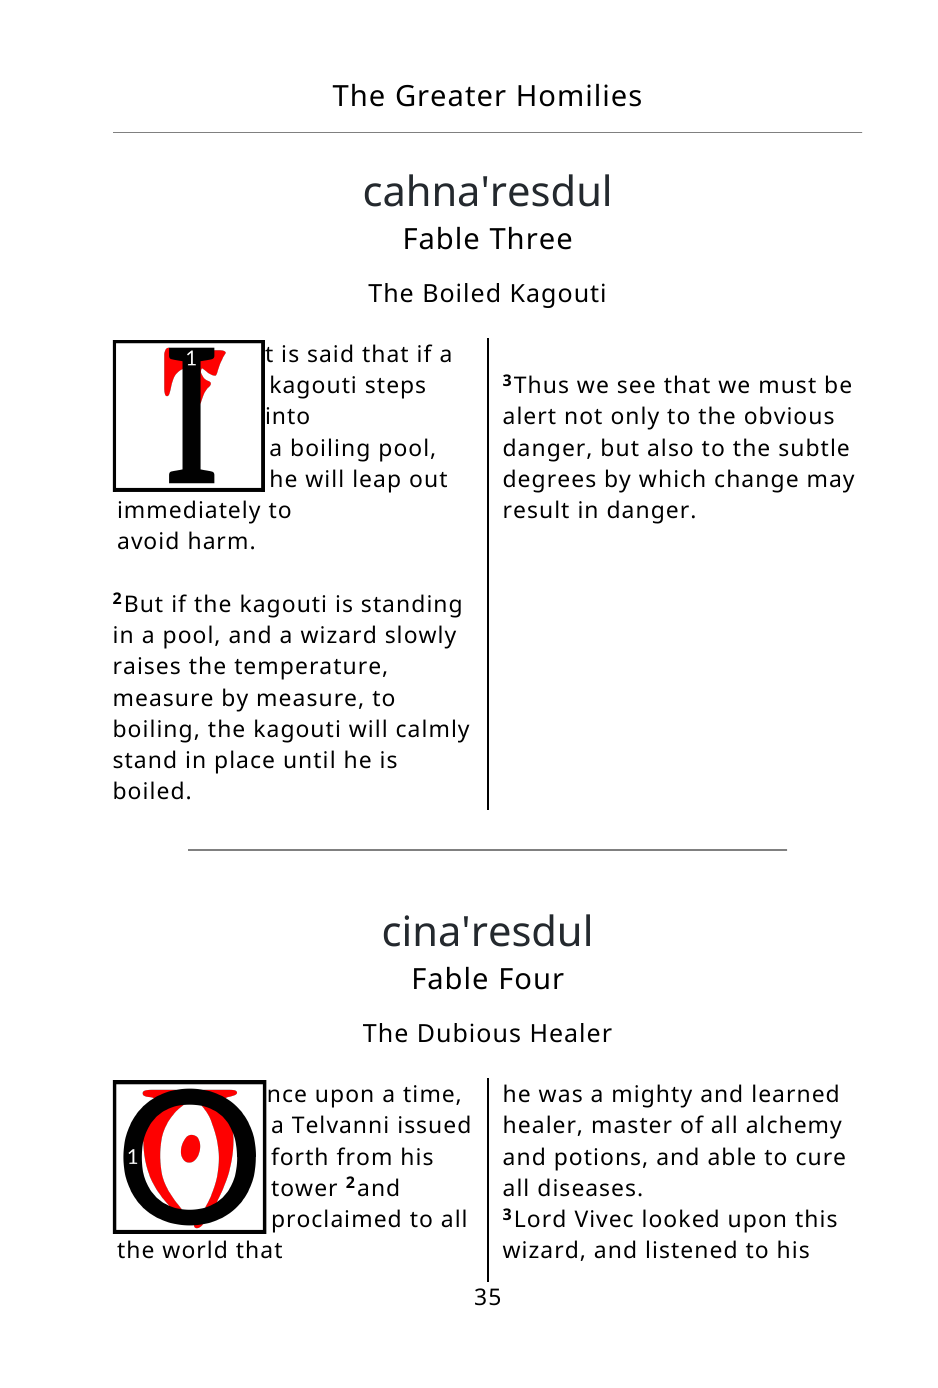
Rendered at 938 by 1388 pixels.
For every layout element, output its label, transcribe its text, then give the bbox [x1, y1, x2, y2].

text 2But if the kagouti is standing in a pool, and a wizard slowly raises the temperature, measure by measure, to boiling, the kagouti will calmly stand in place until he is boiled. [112, 588, 472, 806]
text The Greater Homilies [112, 75, 862, 115]
subtitle cahna'resdul [112, 162, 862, 218]
text Fable Three [112, 218, 862, 258]
text t is said that if a [112, 338, 472, 369]
text The Dubious Healer [112, 1015, 862, 1049]
text immediately to [112, 494, 472, 525]
picture [112, 1080, 267, 1234]
text tower 2and [267, 1172, 472, 1203]
text Fable Four [112, 959, 862, 998]
text he will leap out [112, 463, 472, 494]
text proclaimed to all [267, 1203, 472, 1234]
text 3Lord Vivec looked upon this wizard, and listened to his [502, 1203, 862, 1265]
text he was a mighty and learned healer, master of all alchemy and potions, and able to cure all diseases. [502, 1078, 862, 1203]
text a boiling pool, [265, 431, 472, 463]
subtitle cina'resdul [112, 902, 862, 959]
text nce upon a time, [112, 1078, 472, 1109]
text forth from his [267, 1140, 472, 1172]
text avoid harm. [112, 525, 472, 556]
text the world that [112, 1234, 472, 1265]
text kagouti steps into [265, 369, 472, 431]
picture [112, 340, 265, 492]
text The Boiled Kagouti [112, 275, 862, 309]
text 3Thus we see that we must be alert not only to the obvious danger, but also to the subtle degrees by which change may result in danger. [502, 369, 862, 525]
text a Telvanni issued [267, 1109, 472, 1140]
